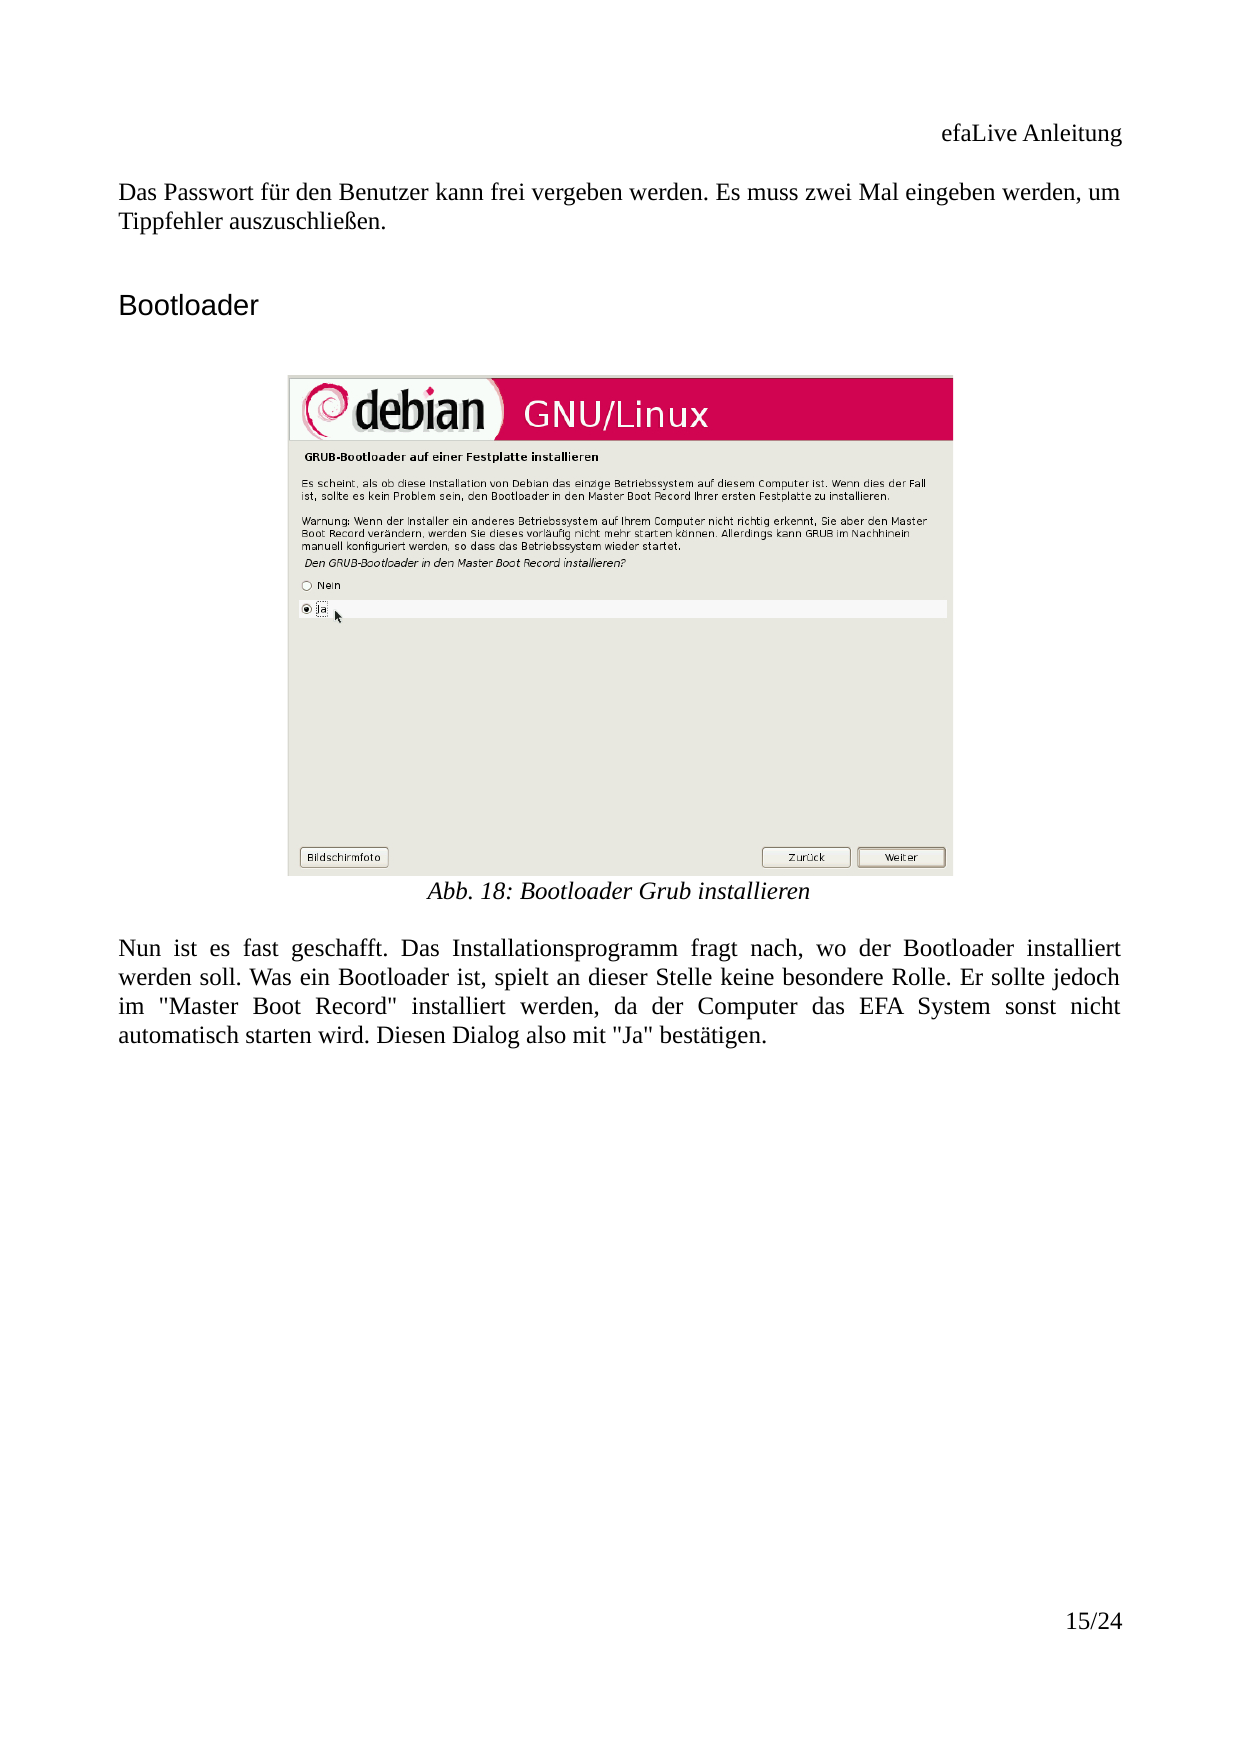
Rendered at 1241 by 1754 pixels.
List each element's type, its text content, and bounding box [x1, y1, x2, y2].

picture [287, 375, 954, 876]
subtitle Bootloader [118, 288, 1122, 322]
text Das Passwort für den Benutzer kann frei vergeben werden. Es muss zwei Mal eingeben werden, um Tippfehler auszuschließen. [118, 177, 1122, 234]
text Nun ist es fast geschafft. Das Installationsprogramm fragt nach, wo der Bootloader installiert werden soll. Was ein Bootloader ist, spielt an dieser Stelle keine besondere Rolle. Er sollte jedoch im "Master Boot Record" installiert werden, da der Computer das EFA System sonst nicht automatisch starten wird. Diesen Dialog also mit "Ja" bestätigen. [118, 933, 1122, 1048]
text Abb. 18: Bootloader Grub installieren [287, 876, 953, 905]
